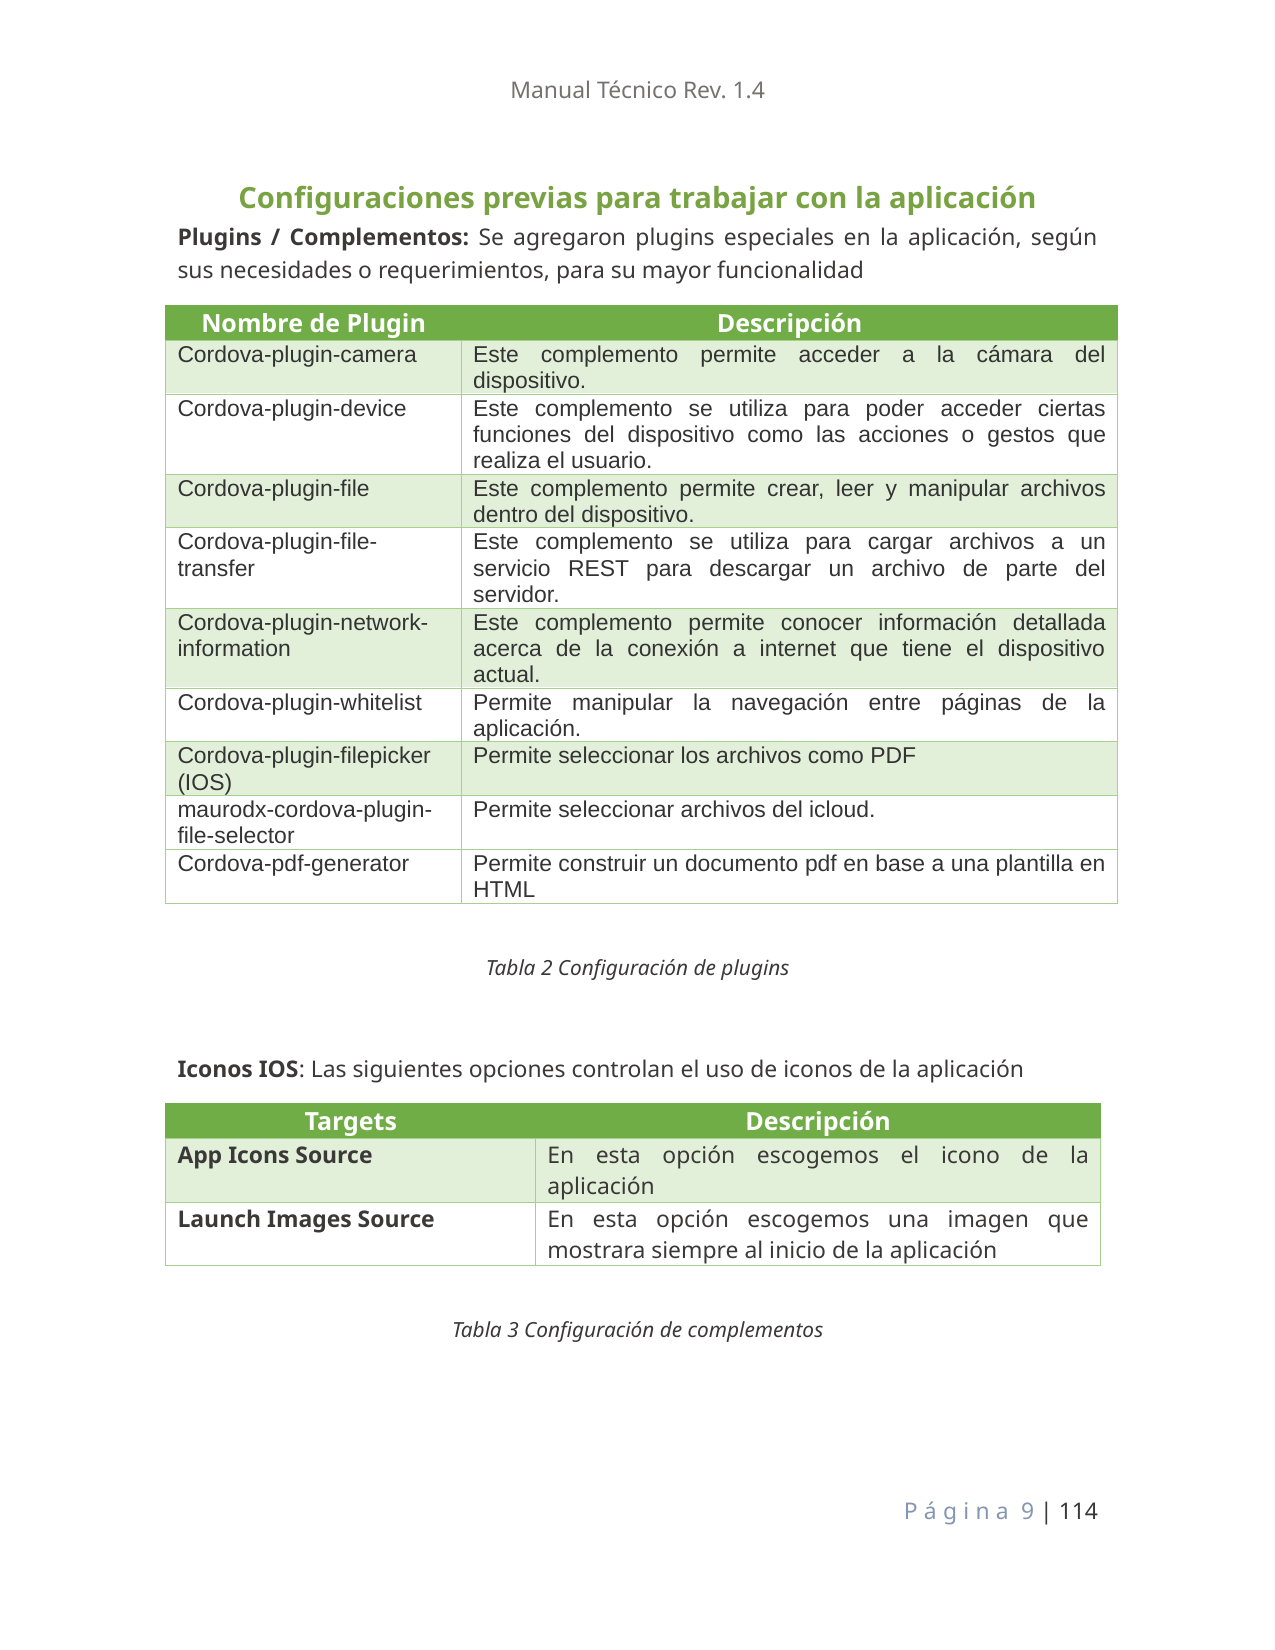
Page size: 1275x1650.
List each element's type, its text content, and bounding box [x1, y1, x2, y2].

text Plugins / Complementos: Se agregaron plugins especiales en la aplicación, según sus necesidades o requerimientos, para su mayor funcionalidad [177, 220, 1098, 285]
table_header Targets [166, 1104, 535, 1138]
table_cell Permite seleccionar archivos del icloud. [462, 796, 1117, 849]
table_cell Permite manipular la navegación entre páginas de la aplicación. [462, 689, 1117, 741]
table_header Descripción [462, 306, 1117, 340]
table_header Descripción [536, 1104, 1100, 1138]
table_cell Cordova-plugin-file [166, 475, 461, 527]
table_cell Este complemento se utiliza para cargar archivos a un servicio REST para descargar un archivo de parte del servidor. [462, 528, 1117, 607]
table_cell Permite seleccionar los archivos como PDF [462, 742, 1117, 795]
table_cell Cordova-plugin-network-information [166, 609, 461, 687]
text Tabla 3 Configuración de complementos [177, 1315, 1098, 1344]
table_cell Cordova-plugin-device [166, 395, 461, 473]
table_cell Launch Images Source [166, 1203, 535, 1265]
table_cell Este complemento permite acceder a la cámara del dispositivo. [462, 341, 1117, 393]
text Iconos IOS: Las siguientes opciones controlan el uso de iconos de la aplicación [177, 1052, 1098, 1084]
subtitle Configuraciones previas para trabajar con la aplicación [177, 178, 1098, 217]
table_cell maurodx-cordova-plugin-file-selector [166, 796, 461, 849]
table_cell Cordova-plugin-whitelist [166, 689, 461, 741]
table_cell Permite construir un documento pdf en base a una plantilla en HTML [462, 850, 1117, 902]
text Tabla 2 Configuración de plugins [177, 953, 1098, 981]
table_cell En esta opción escogemos una imagen que mostrara siempre al inicio de la aplicación [536, 1203, 1100, 1265]
table_cell Este complemento permite crear, leer y manipular archivos dentro del dispositivo. [462, 475, 1117, 527]
table_cell En esta opción escogemos el icono de la aplicación [536, 1139, 1100, 1202]
table_cell Cordova-plugin-file-transfer [166, 528, 461, 607]
table_cell Cordova-pdf-generator [166, 850, 461, 902]
table_cell Este complemento se utiliza para poder acceder ciertas funciones del dispositivo como las acciones o gestos que realiza el usuario. [462, 395, 1117, 473]
table_cell App Icons Source [166, 1139, 535, 1202]
table_cell Cordova-plugin-filepicker (IOS) [166, 742, 461, 795]
table_cell Cordova-plugin-camera [166, 341, 461, 393]
table_cell Este complemento permite conocer información detallada acerca de la conexión a internet que tiene el dispositivo actual. [462, 609, 1117, 687]
table_header Nombre de Plugin [166, 306, 461, 340]
